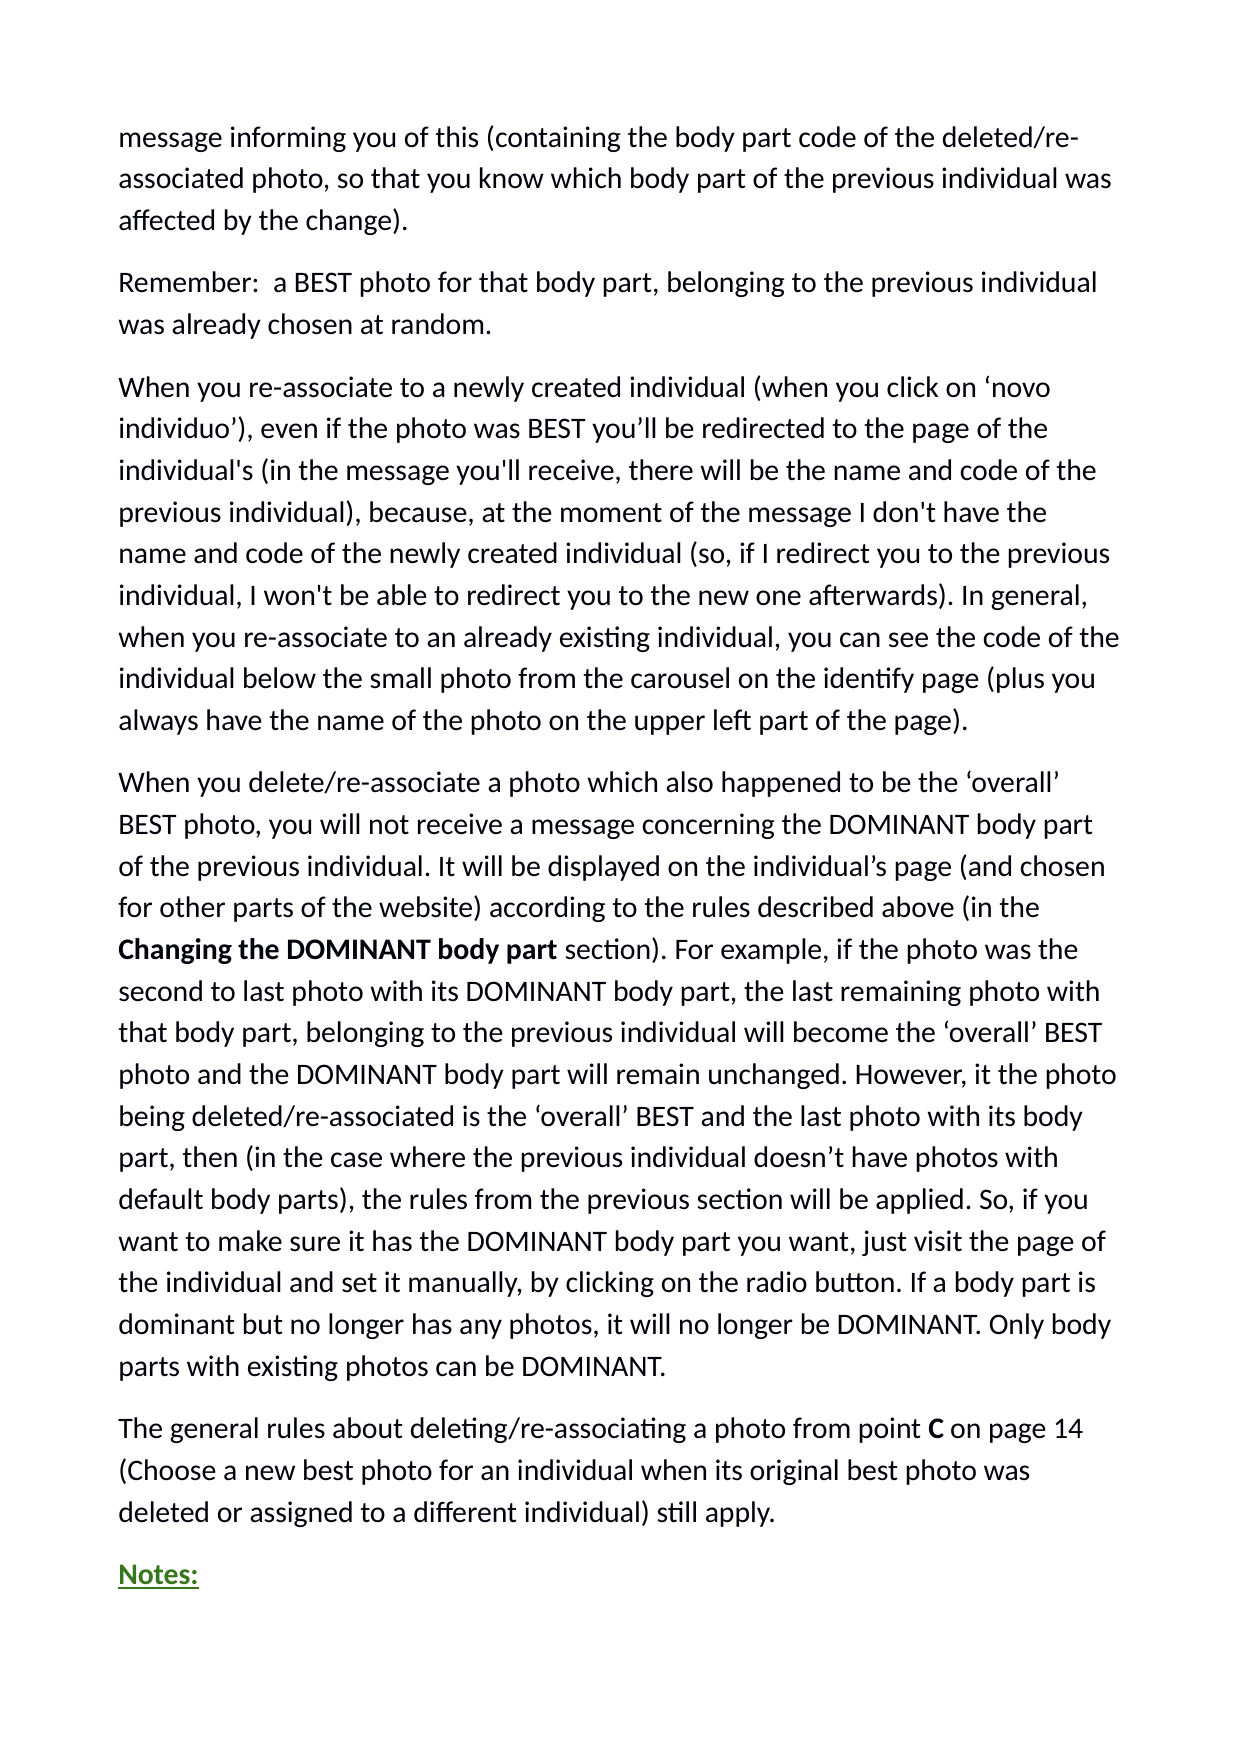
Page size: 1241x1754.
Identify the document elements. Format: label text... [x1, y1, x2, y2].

text Notes: [118, 1556, 1122, 1592]
text When you re-associate to a newly created individual (when you click on ‘novo individuo’), even if the photo was BEST you’ll be redirected to the page of the individual's (in the message you'll receive, there will be the name and code of the previous individual), because, at the moment of the message I don't have the name and code of the newly created individual (so, if I redirect you to the previous individual, I won't be able to redirect you to the new one afterwards). In general, when you re-associate to an already existing individual, you can see the code of the individual below the small photo from the carousel on the identify page (plus you always have the name of the photo on the upper left part of the page). [118, 368, 1122, 738]
text message informing you of this (containing the body part code of the deleted/re-associated photo, so that you know which body part of the previous individual was affected by the change). [118, 118, 1122, 238]
text Remember: a BEST photo for that body part, belonging to the previous individual was already chosen at random. [118, 264, 1122, 342]
text When you delete/re-associate a photo which also happened to be the ‘overall’ BEST photo, you will not receive a message concerning the DOMINANT body part of the previous individual. It will be displayed on the individual’s page (and chosen for other parts of the website) according to the rules described above (in the Changing the DOMINANT body part section). For example, if the photo was the second to last photo with its DOMINANT body part, the last remaining photo with that body part, belonging to the previous individual will become the ‘overall’ BEST photo and the DOMINANT body part will remain unchanged. However, it the photo being deleted/re-associated is the ‘overall’ BEST and the last photo with its body part, then (in the case where the previous individual doesn’t have photos with default body parts), the rules from the previous section will be applied. So, if you want to make sure it has the DOMINANT body part you want, just visit the page of the individual and set it manually, by clicking on the radio button. If a body part is dominant but no longer has any photos, it will no longer be DOMINANT. Only body parts with existing photos can be DOMINANT. [118, 764, 1122, 1383]
text The general rules about deleting/re-associating a photo from point C on page 14 (Choose a new best photo for an individual when its original best photo was deleted or assigned to a different individual) still apply. [118, 1410, 1122, 1529]
